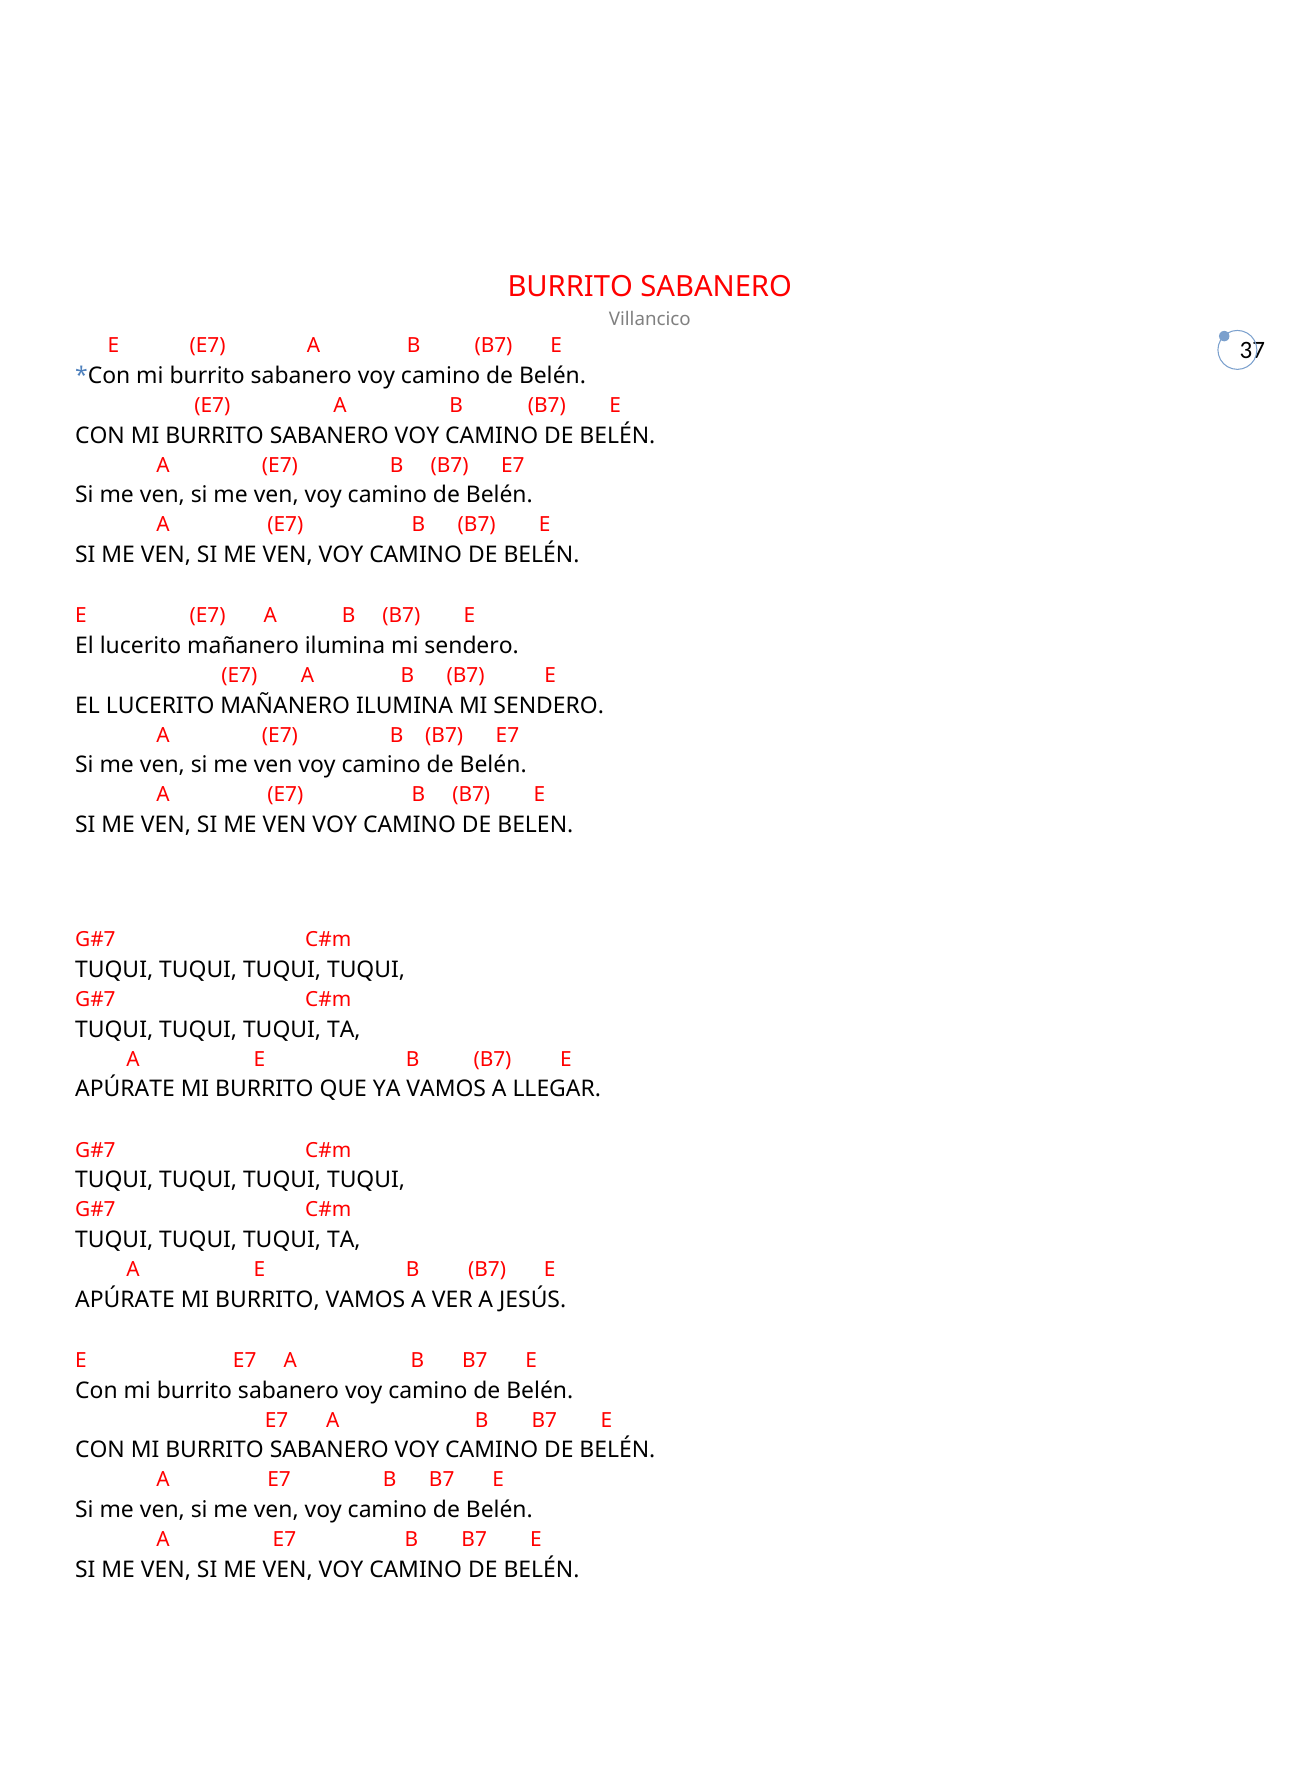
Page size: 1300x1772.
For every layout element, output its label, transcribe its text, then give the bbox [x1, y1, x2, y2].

text G#7 C#m [75, 1194, 1224, 1223]
text A E7 B B7 E [75, 1464, 1224, 1493]
text G#7 C#m [75, 924, 1224, 953]
text TUQUI, TUQUI, TUQUI, TA, [75, 1013, 1224, 1044]
text (E7) A B (B7) E [75, 660, 1224, 688]
text SI ME VEN, SI ME VEN VOY CAMINO DE BELEN. [75, 808, 1224, 839]
text APÚRATE MI BURRITO, VAMOS A VER A JESÚS. [75, 1283, 1224, 1314]
text G#7 C#m [75, 984, 1224, 1013]
text A (E7) B (B7) E [75, 779, 1224, 808]
text CON MI BURRITO SABANERO VOY CAMINO DE BELÉN. [75, 418, 1224, 450]
text BURRITO SABANERO [75, 265, 1224, 305]
text A E B (B7) E [104, 1254, 1224, 1283]
text G#7 C#m [75, 1135, 1224, 1163]
text A E7 B B7 E [75, 1524, 1224, 1553]
text Con mi burrito sabanero voy camino de Belén. [75, 1373, 1224, 1405]
text E (E7) A B (B7) E [75, 330, 1223, 359]
text TUQUI, TUQUI, TUQUI, TUQUI, [75, 1163, 1224, 1194]
text A (E7) B (B7) E [75, 509, 1224, 538]
text Villancico [75, 305, 1224, 330]
text EL LUCERITO MAÑANERO ILUMINA MI SENDERO. [75, 688, 1224, 720]
text A (E7) B (B7) E7 [75, 720, 1224, 748]
text APÚRATE MI BURRITO QUE YA VAMOS A LLEGAR. [75, 1072, 1224, 1103]
text E7 A B B7 E [75, 1405, 1224, 1433]
text E E7 A B B7 E [75, 1345, 1224, 1373]
text El lucerito mañanero ilumina mi sendero. [75, 629, 1224, 660]
text A (E7) B (B7) E7 [75, 450, 1224, 478]
text TUQUI, TUQUI, TUQUI, TUQUI, [75, 953, 1224, 984]
text CON MI BURRITO SABANERO VOY CAMINO DE BELÉN. [75, 1433, 1224, 1464]
text E (E7) A B (B7) E [75, 600, 1224, 629]
text (E7) A B (B7) E [75, 390, 1224, 418]
text SI ME VEN, SI ME VEN, VOY CAMINO DE BELÉN. [75, 538, 1224, 569]
text Si me ven, si me ven, voy camino de Belén. [75, 1493, 1224, 1524]
text TUQUI, TUQUI, TUQUI, TA, [75, 1223, 1224, 1254]
text Si me ven, si me ven voy camino de Belén. [75, 748, 1224, 779]
text Si me ven, si me ven, voy camino de Belén. [75, 478, 1224, 509]
text *Con mi burrito sabanero voy camino de Belén. [75, 359, 1224, 390]
text A E B (B7) E [104, 1044, 1224, 1072]
text SI ME VEN, SI ME VEN, VOY CAMINO DE BELÉN. [75, 1553, 1224, 1584]
